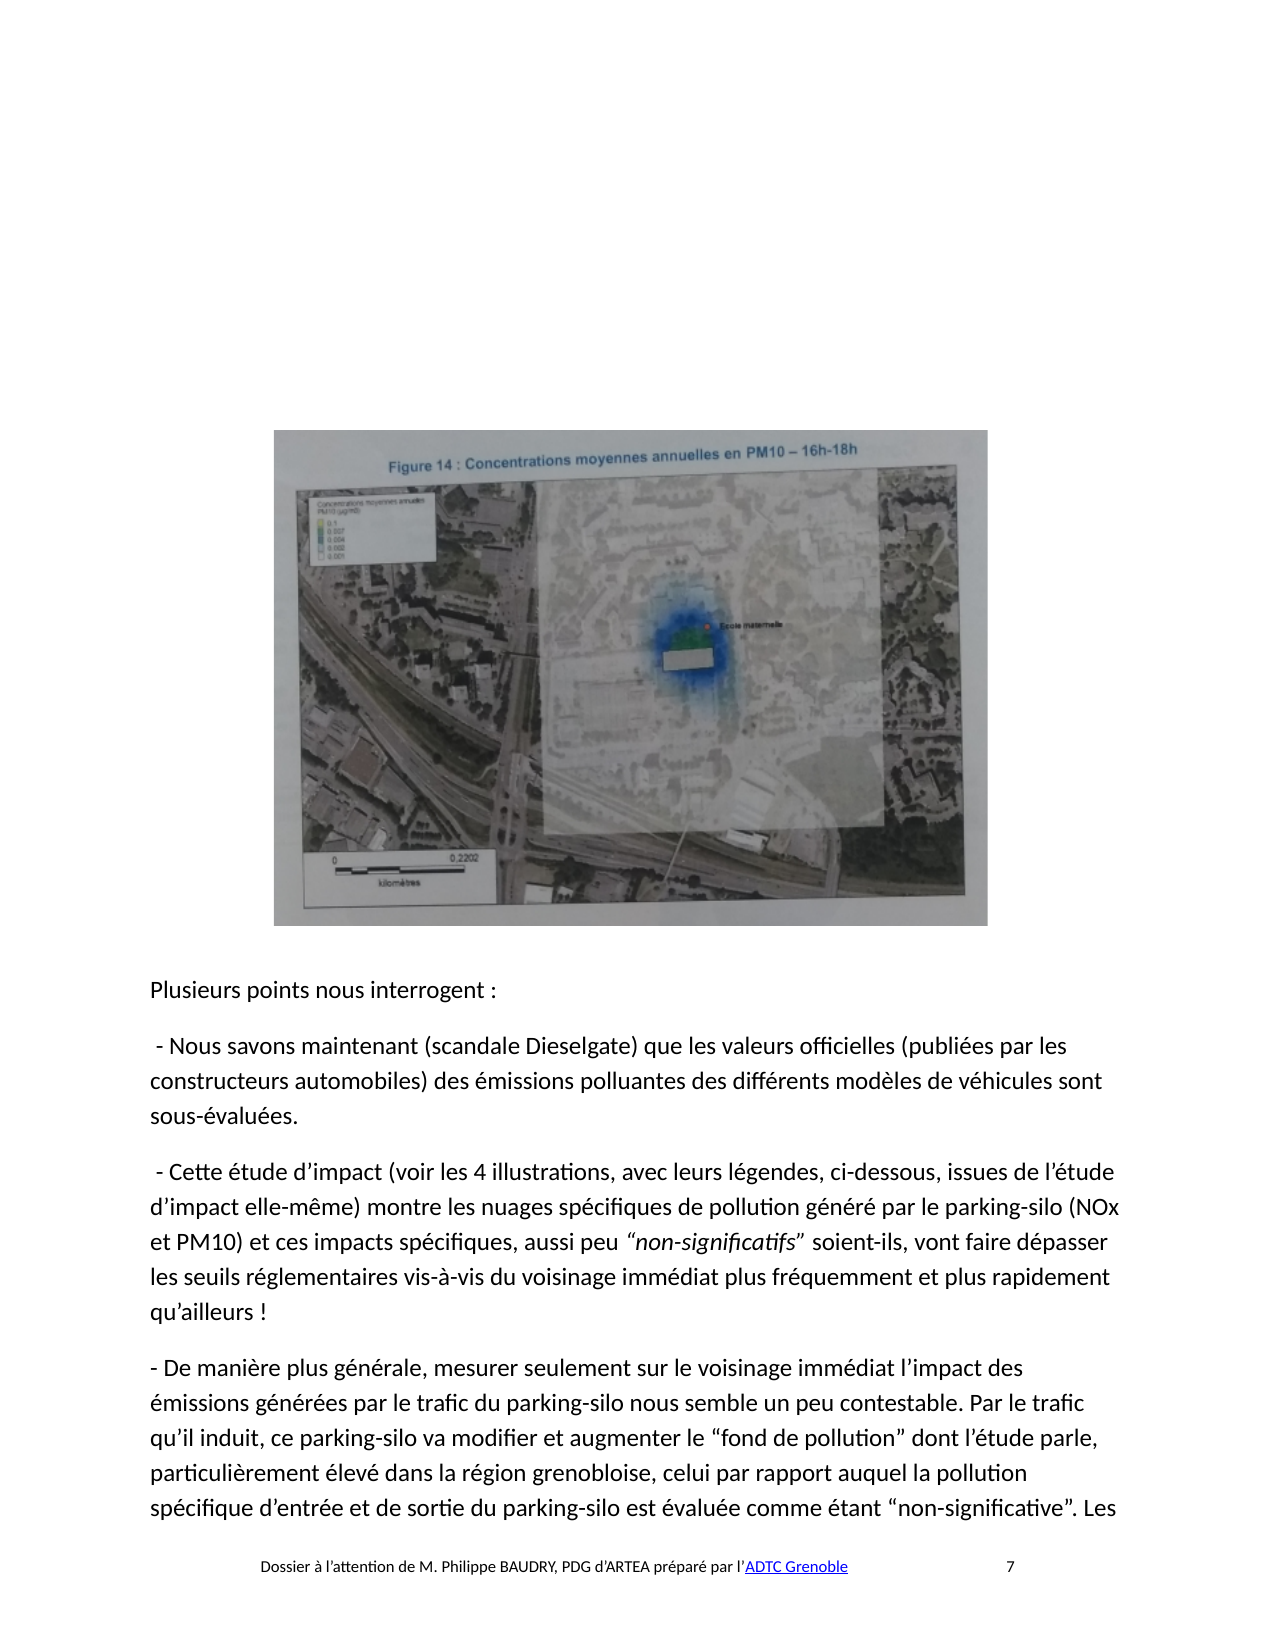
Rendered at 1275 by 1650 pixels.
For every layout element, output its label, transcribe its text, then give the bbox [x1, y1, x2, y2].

text - Nous savons maintenant (scandale Dieselgate) que les valeurs officielles (publiées par les constructeurs automobiles) des émissions polluantes des différents modèles de véhicules sont sous-évaluées. [150, 1030, 1125, 1131]
picture [273, 430, 988, 926]
text - Cette étude d’impact (voir les 4 illustrations, avec leurs légendes, ci-dessous, issues de l’étude d’impact elle-même) montre les nuages spécifiques de pollution généré par le parking-silo (NOx et PM10) et ces impacts spécifiques, aussi peu “non-significatifs” soient-ils, vont faire dépasser les seuils réglementaires vis-à-vis du voisinage immédiat plus fréquemment et plus rapidement qu’ailleurs ! [150, 1156, 1125, 1327]
text Plusieurs points nous interrogent : [150, 974, 1125, 1005]
text - De manière plus générale, mesurer seulement sur le voisinage immédiat l’impact des émissions générées par le trafic du parking-silo nous semble un peu contestable. Par le trafic qu’il induit, ce parking-silo va modifier et augmenter le “fond de pollution” dont l’étude parle, particulièrement élevé dans la région grenobloise, celui par rapport auquel la pollution spécifique d’entrée et de sortie du parking-silo est évaluée comme étant “non-significative”. Les [150, 1352, 1125, 1523]
